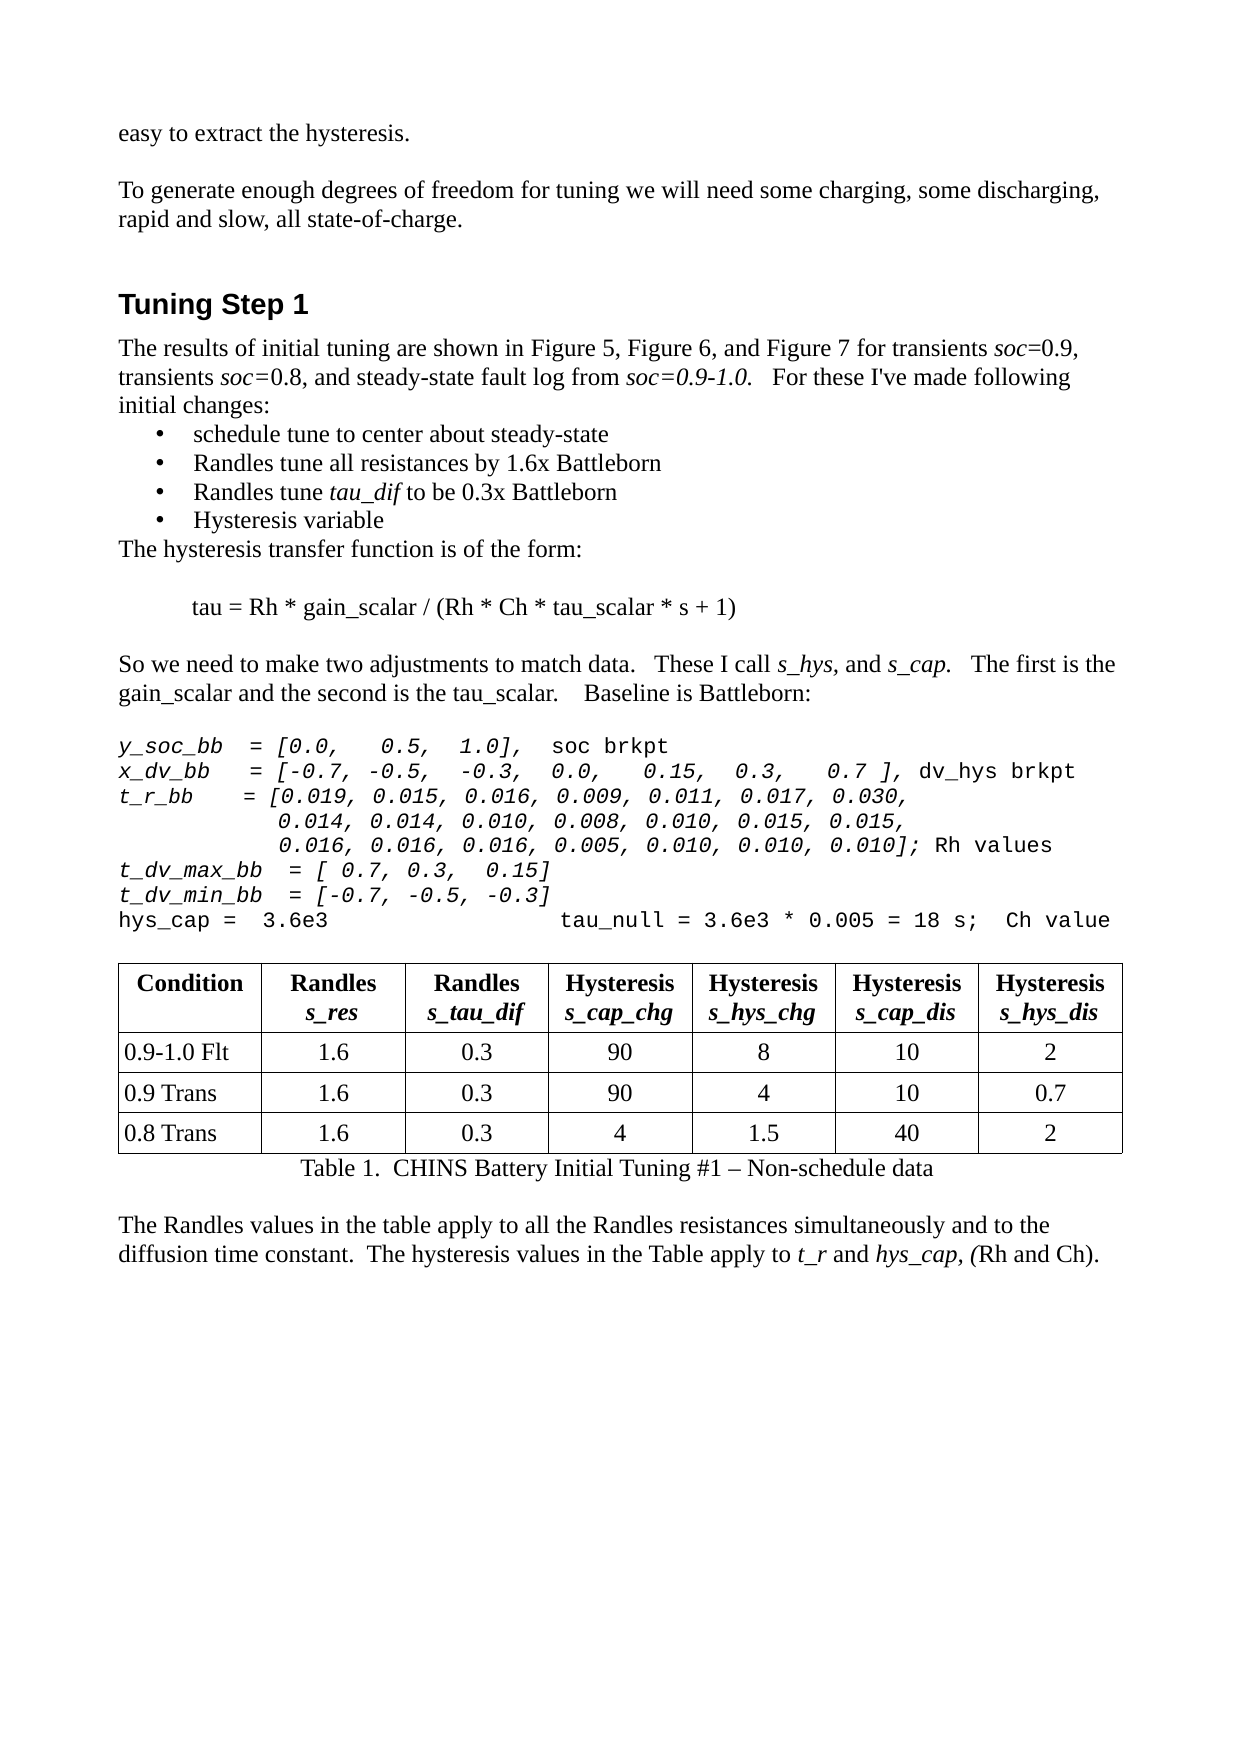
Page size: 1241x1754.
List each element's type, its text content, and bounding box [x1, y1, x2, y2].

text The Randles values in the table apply to all the Randles resistances simultaneously and to the diffusion time constant. The hysteresis values in the Table apply to t_r and hys_cap, (Rh and Ch). [118, 1210, 1122, 1268]
text So we need to make two adjustments to match data. These I call s_hys, and s_cap. The first is the gain_scalar and the second is the tau_scalar. Baseline is Battleborn: [118, 649, 1122, 707]
table_cell 0.7 [979, 1073, 1122, 1112]
table_cell 0.9-1.0 Flt [119, 1033, 261, 1072]
table_cell 8 [693, 1033, 835, 1072]
list schedule tune to center about steady-state [156, 419, 1122, 448]
table_header Hysteresis s_cap_dis [836, 964, 978, 1032]
table_cell 1.6 [262, 1113, 405, 1152]
text y_soc_bb = [0.0, 0.5, 1.0], soc brkpt [118, 735, 1122, 760]
subtitle Tuning Step 1 [118, 287, 1122, 320]
table_header Condition [119, 964, 261, 1032]
table_header Randles s_res [262, 964, 405, 1032]
text hys_cap = 3.6e3 tau_null = 3.6e3 * 0.005 = 18 s; Ch value [118, 909, 1122, 934]
table_header Hysteresis s_hys_chg [693, 964, 835, 1032]
text 0.016, 0.016, 0.016, 0.005, 0.010, 0.010, 0.010]; Rh values [118, 834, 1122, 859]
table_header Hysteresis s_hys_dis [979, 964, 1122, 1032]
list Randles tune all resistances by 1.6x Battleborn [156, 448, 1122, 477]
table_cell 10 [836, 1073, 978, 1112]
table_cell 0.3 [406, 1073, 548, 1112]
table_header Hysteresis s_cap_chg [549, 964, 692, 1032]
table_cell 0.9 Trans [119, 1073, 261, 1112]
text 0.014, 0.014, 0.010, 0.008, 0.010, 0.015, 0.015, [118, 810, 1122, 834]
text t_r_bb = [0.019, 0.015, 0.016, 0.009, 0.011, 0.017, 0.030, [118, 785, 1122, 810]
table_cell 2 [979, 1113, 1122, 1152]
table_cell 1.5 [693, 1113, 835, 1152]
list Hysteresis variable [156, 505, 1122, 534]
table_cell 0.3 [406, 1113, 548, 1152]
table_cell 2 [979, 1033, 1122, 1072]
table_cell 40 [836, 1113, 978, 1152]
table_cell 1.6 [262, 1073, 405, 1112]
text The results of initial tuning are shown in Figure 5, Figure 6, and Figure 7 for transients soc=0.9, transients soc=0.8, and steady-state fault log from soc=0.9-1.0. For these I've made following initial changes: [118, 333, 1122, 419]
table_cell 1.6 [262, 1033, 405, 1072]
text To generate enough degrees of freedom for tuning we will need some charging, some discharging, rapid and slow, all state-of-charge. [118, 176, 1122, 233]
text x_dv_bb = [-0.7, -0.5, -0.3, 0.0, 0.15, 0.3, 0.7 ], dv_hys brkpt [118, 760, 1122, 785]
table_cell 4 [693, 1073, 835, 1112]
table_header Randles s_tau_dif [406, 964, 548, 1032]
table_cell 90 [549, 1073, 692, 1112]
text t_dv_max_bb = [ 0.7, 0.3, 0.15] [118, 859, 1122, 884]
table_cell 4 [549, 1113, 692, 1152]
table_cell 0.3 [406, 1033, 548, 1072]
text The hysteresis transfer function is of the form: [118, 534, 1122, 563]
text t_dv_min_bb = [-0.7, -0.5, -0.3] [118, 884, 1122, 909]
text easy to extract the hysteresis. [118, 118, 1122, 147]
table_cell 90 [549, 1033, 692, 1072]
text Table 1. CHINS Battery Initial Tuning #1 – Non-schedule data [118, 1154, 1122, 1181]
table_cell 0.8 Trans [119, 1113, 261, 1152]
text tau = Rh * gain_scalar / (Rh * Ch * tau_scalar * s + 1) [118, 592, 1122, 620]
list Randles tune tau_dif to be 0.3x Battleborn [156, 477, 1122, 505]
table_cell 10 [836, 1033, 978, 1072]
